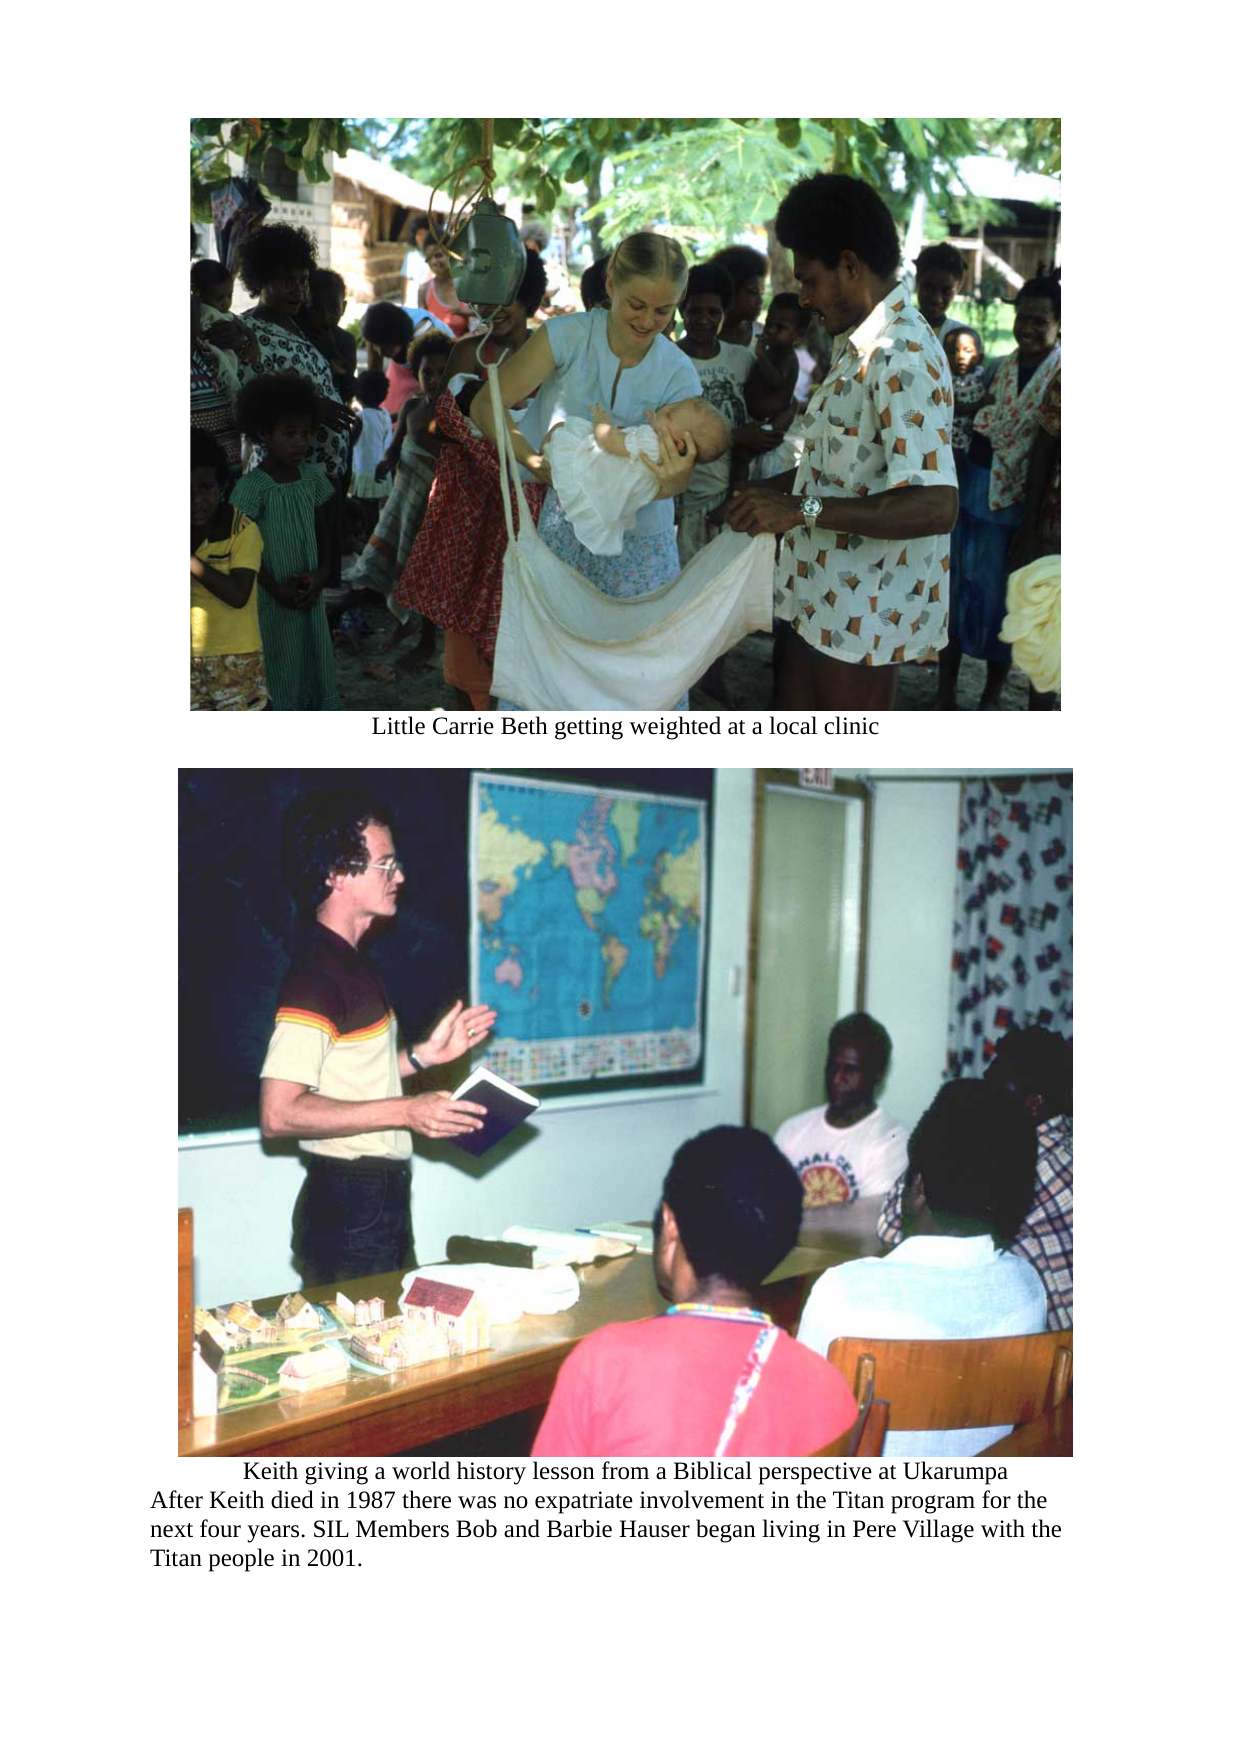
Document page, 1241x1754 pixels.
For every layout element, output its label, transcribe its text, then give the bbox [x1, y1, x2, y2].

picture [178, 768, 1073, 1457]
table_header [138, 119, 190, 711]
picture [190, 118, 1061, 711]
table_cell Little Carrie Beth getting weighted at a local clinic [138, 711, 1113, 740]
text After Keith died in 1987 there was no expatriate involvement in the Titan program for the next four years. SIL Members Bob and Barbie Hauser began living in Pere Village with the Titan people in 2001. [150, 1485, 1090, 1571]
table_header [138, 769, 178, 1456]
table_cell Keith giving a world history lesson from a Biblical perspective at Ukarumpa [138, 1456, 1113, 1485]
table_header [1073, 769, 1113, 1456]
table_header [1061, 119, 1113, 711]
